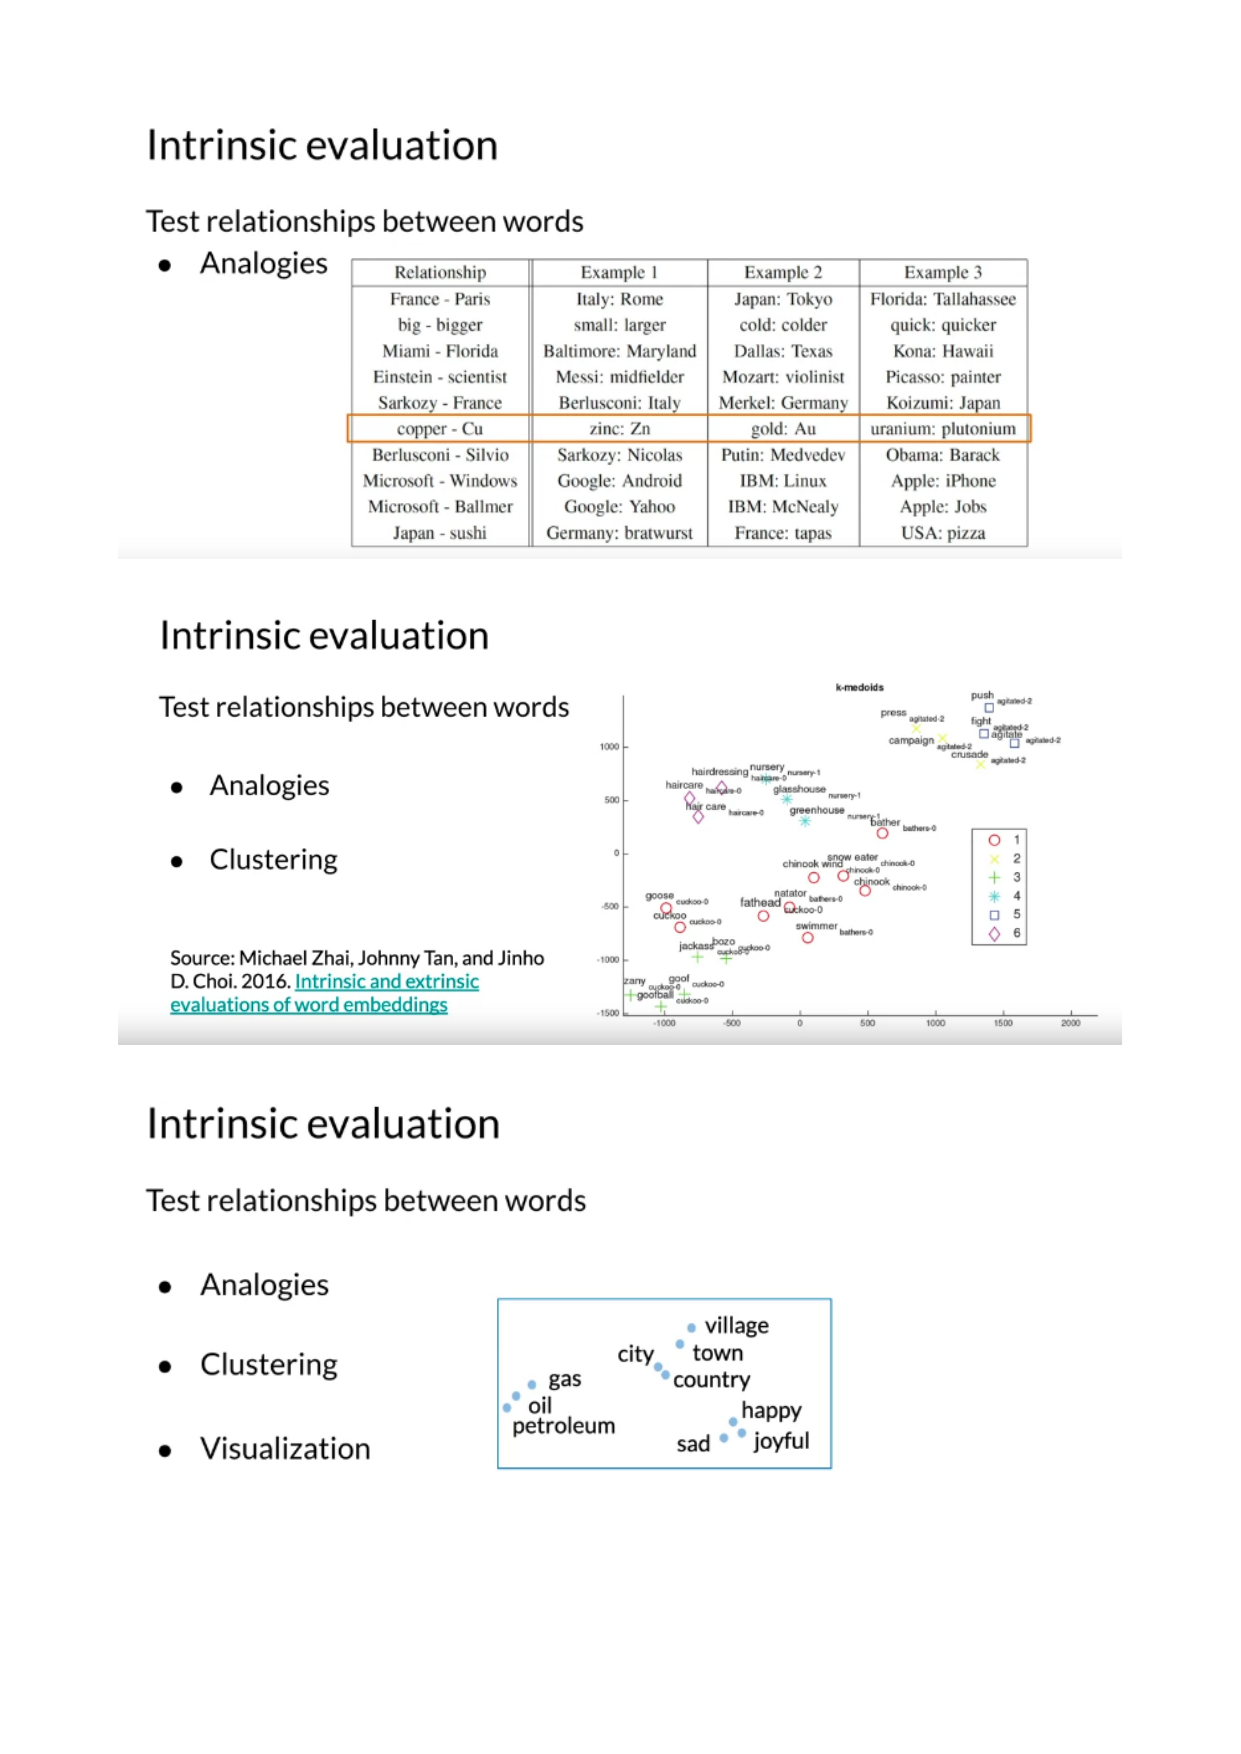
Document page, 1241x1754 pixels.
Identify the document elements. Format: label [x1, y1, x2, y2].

picture [118, 118, 1123, 559]
picture [118, 1096, 1123, 1485]
picture [118, 610, 1123, 1045]
